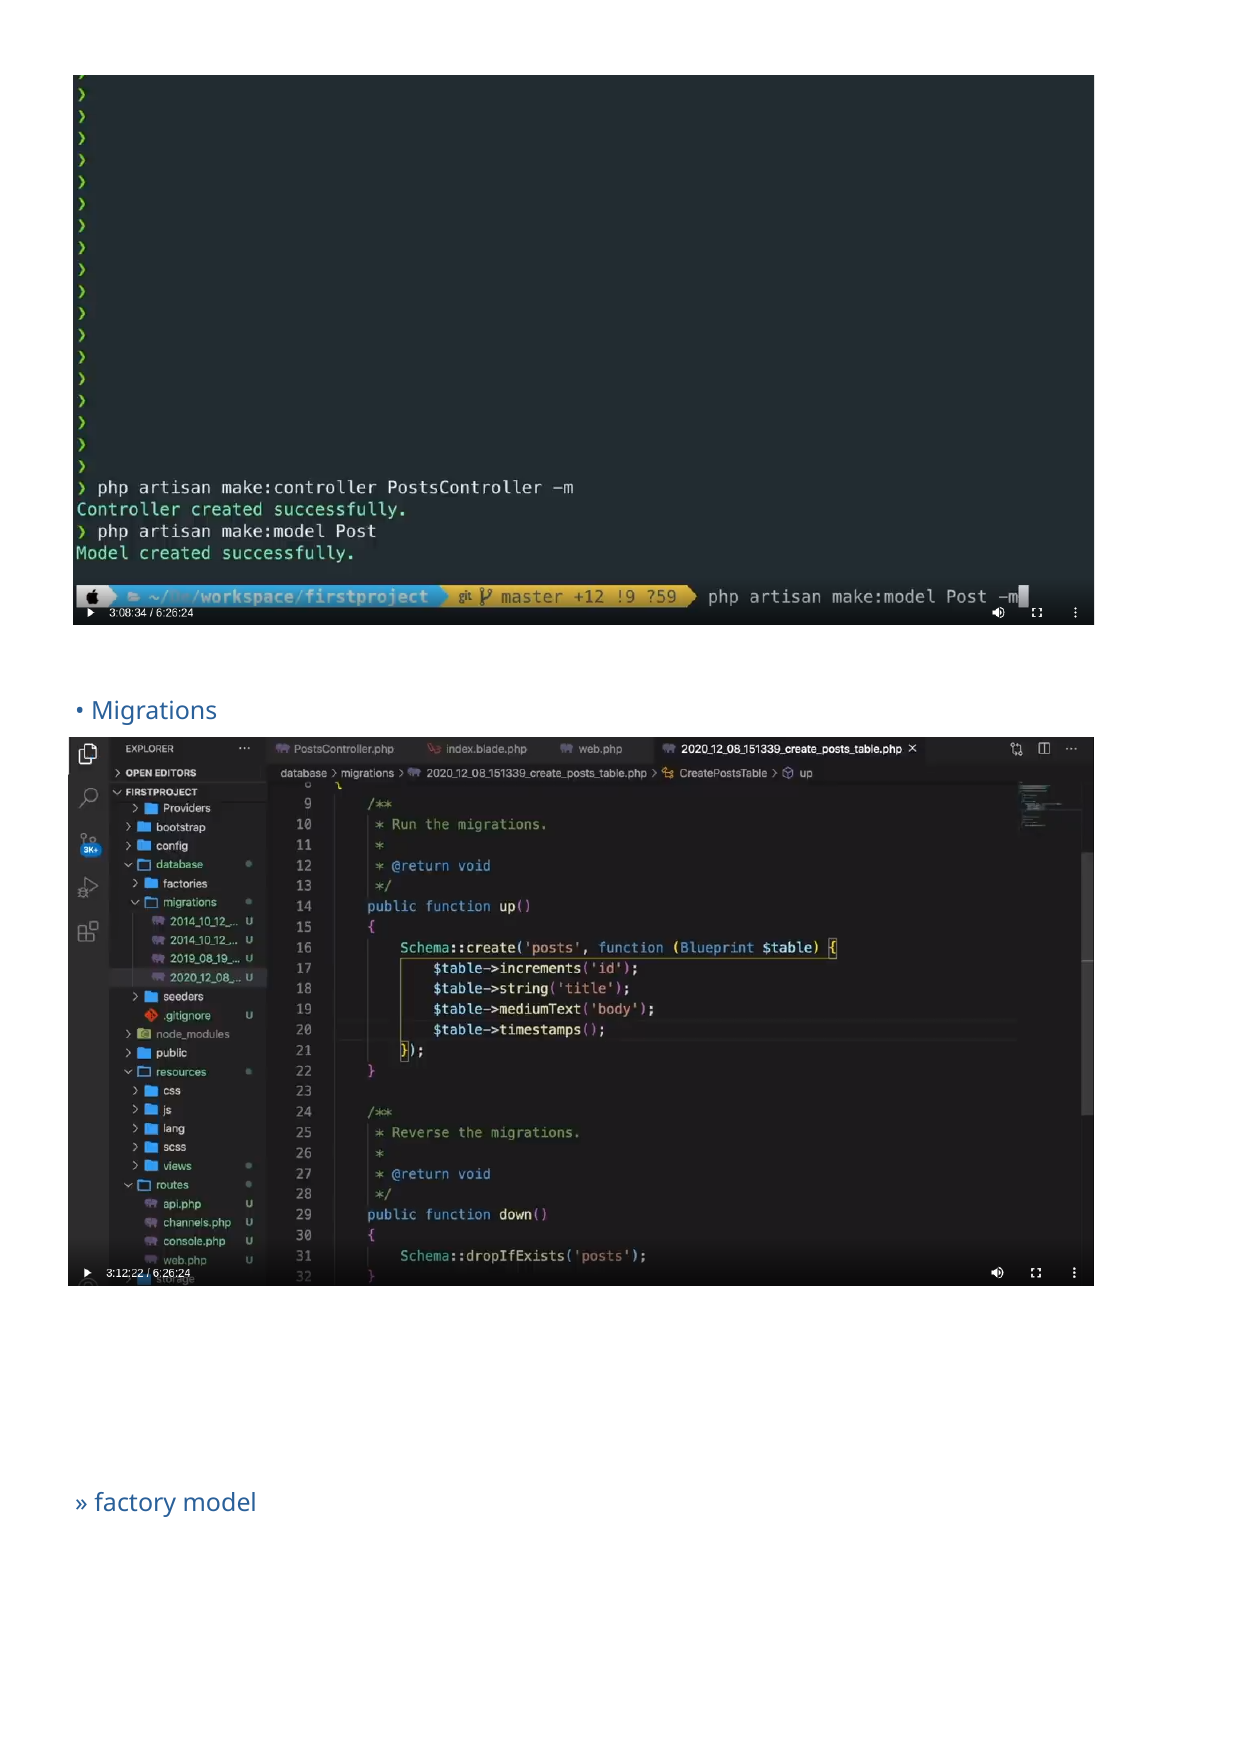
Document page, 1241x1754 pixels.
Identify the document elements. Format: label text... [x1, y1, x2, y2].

picture [73, 75, 1095, 625]
text » factory model [75, 1484, 1165, 1518]
picture [68, 737, 1094, 1286]
text • Migrations [75, 693, 1165, 727]
